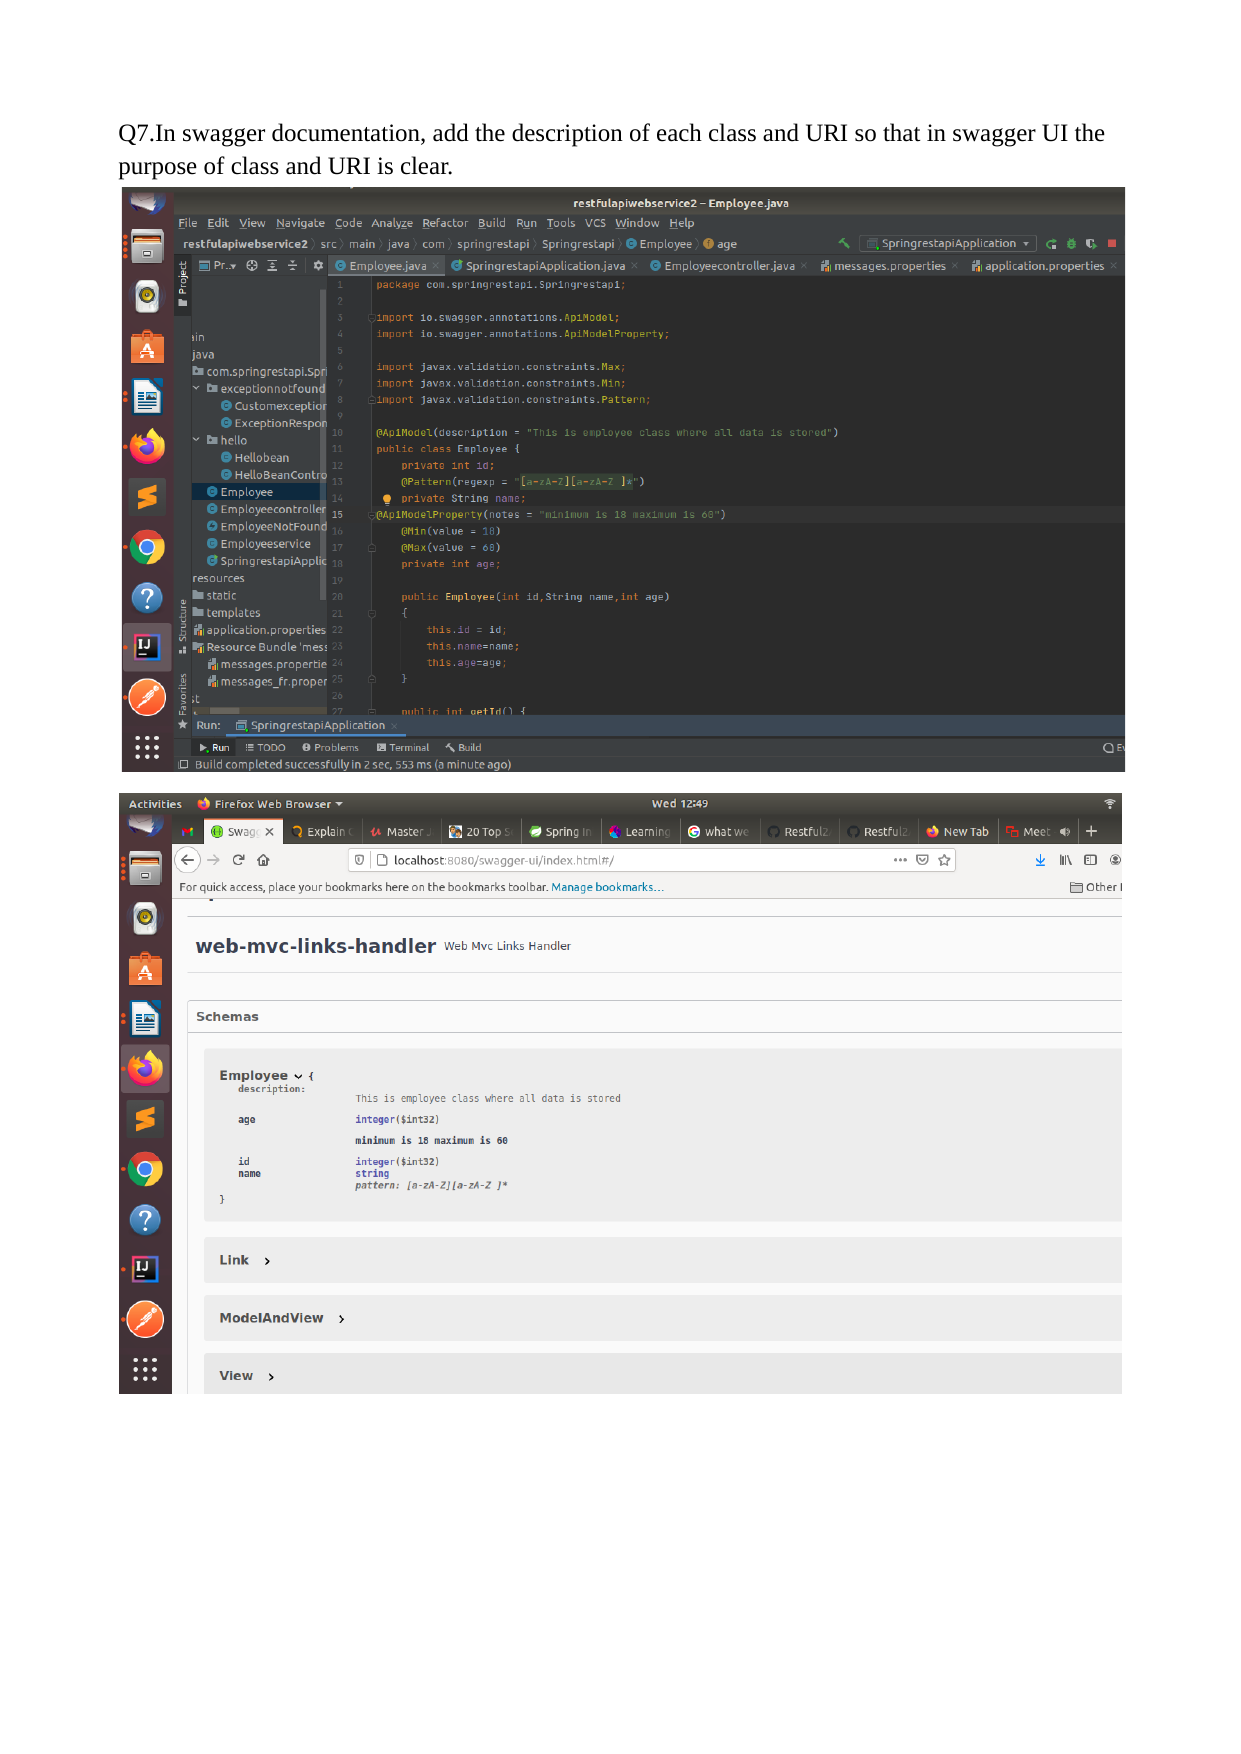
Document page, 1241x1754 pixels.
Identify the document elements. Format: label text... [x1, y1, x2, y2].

picture [121, 187, 1126, 772]
text Q7.In swagger documentation, add the description of each class and URI so that in swagger UI the purpose of class and URI is clear. [118, 118, 1122, 180]
picture [119, 793, 1122, 1394]
